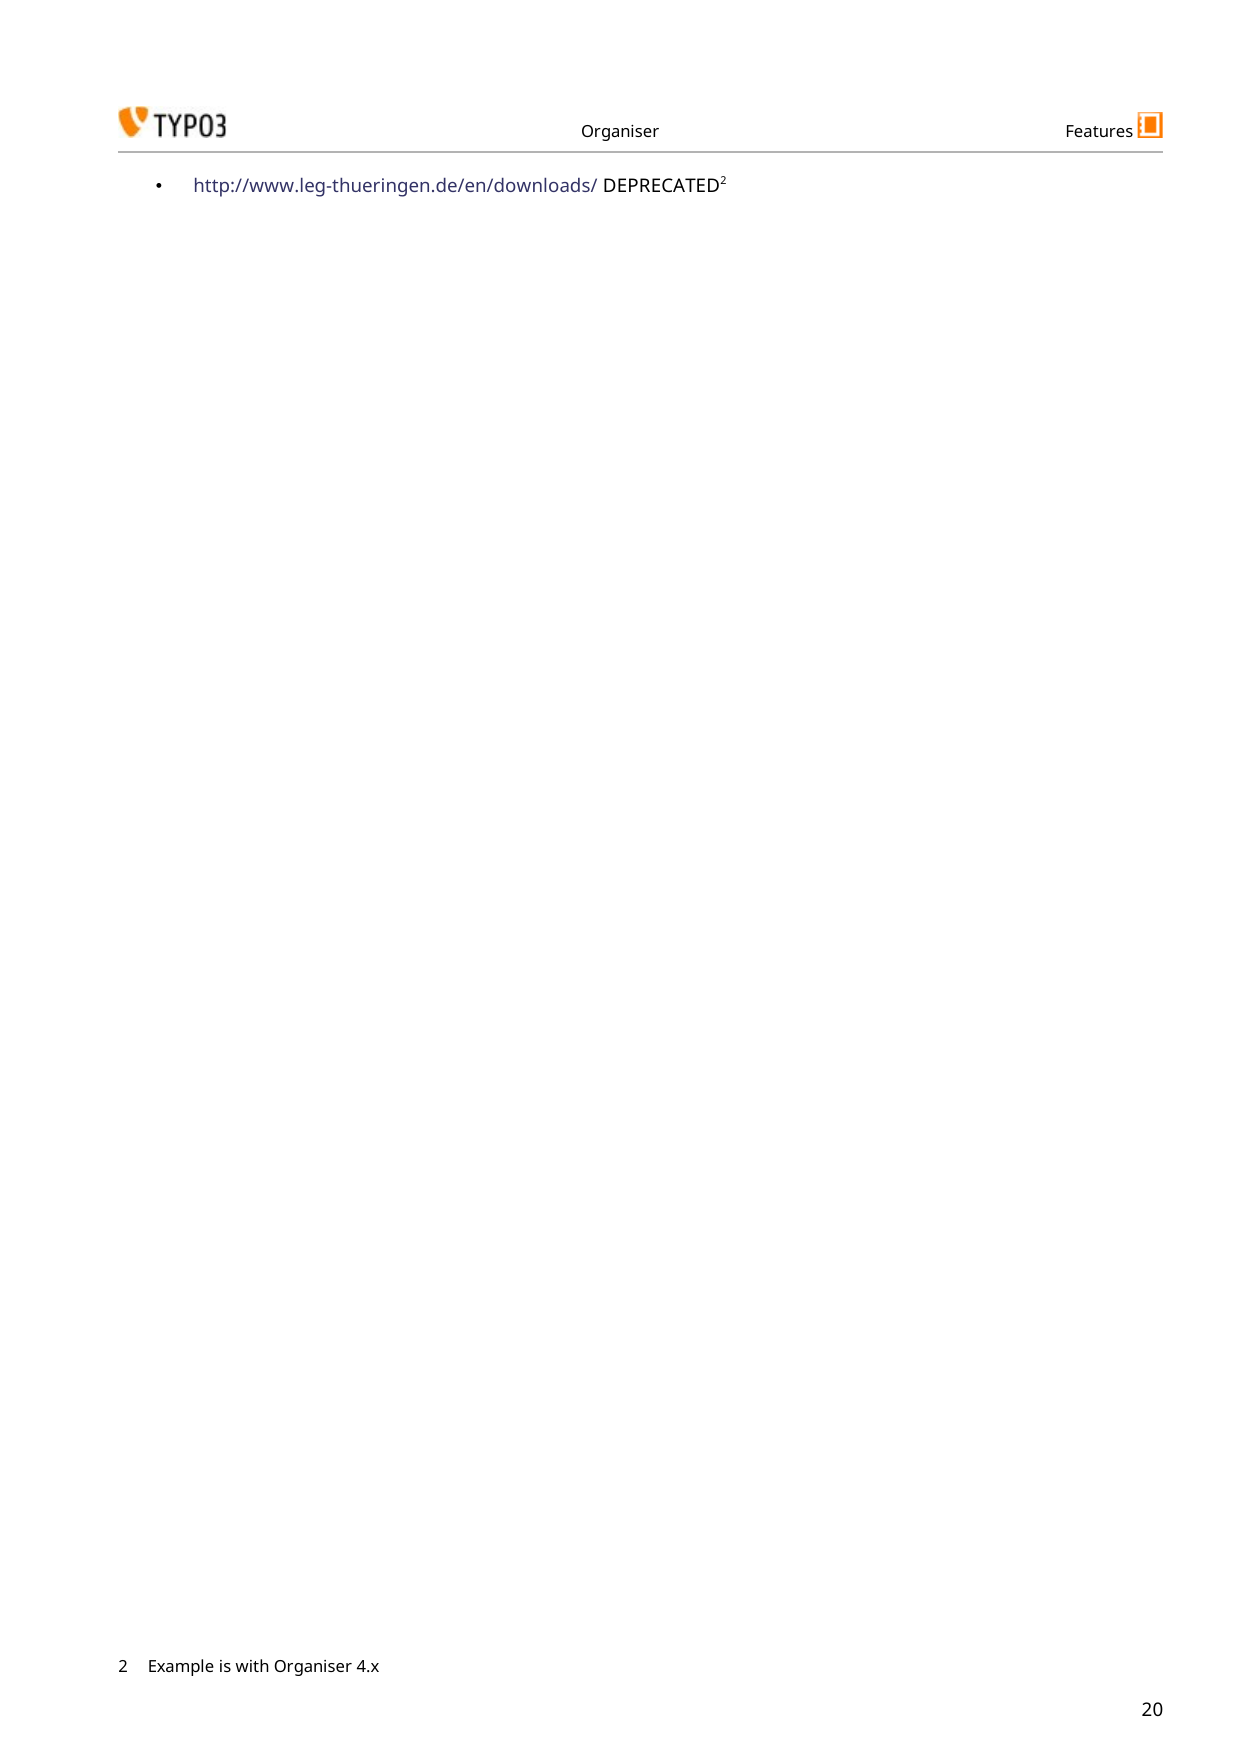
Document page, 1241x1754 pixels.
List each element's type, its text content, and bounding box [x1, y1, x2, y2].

picture [1137, 112, 1163, 138]
list Example is with Organiser 4.x [118, 1655, 1163, 1678]
picture [118, 106, 227, 138]
list http://www.leg-thueringen.de/en/downloads/ DEPRECATED [156, 172, 1163, 198]
